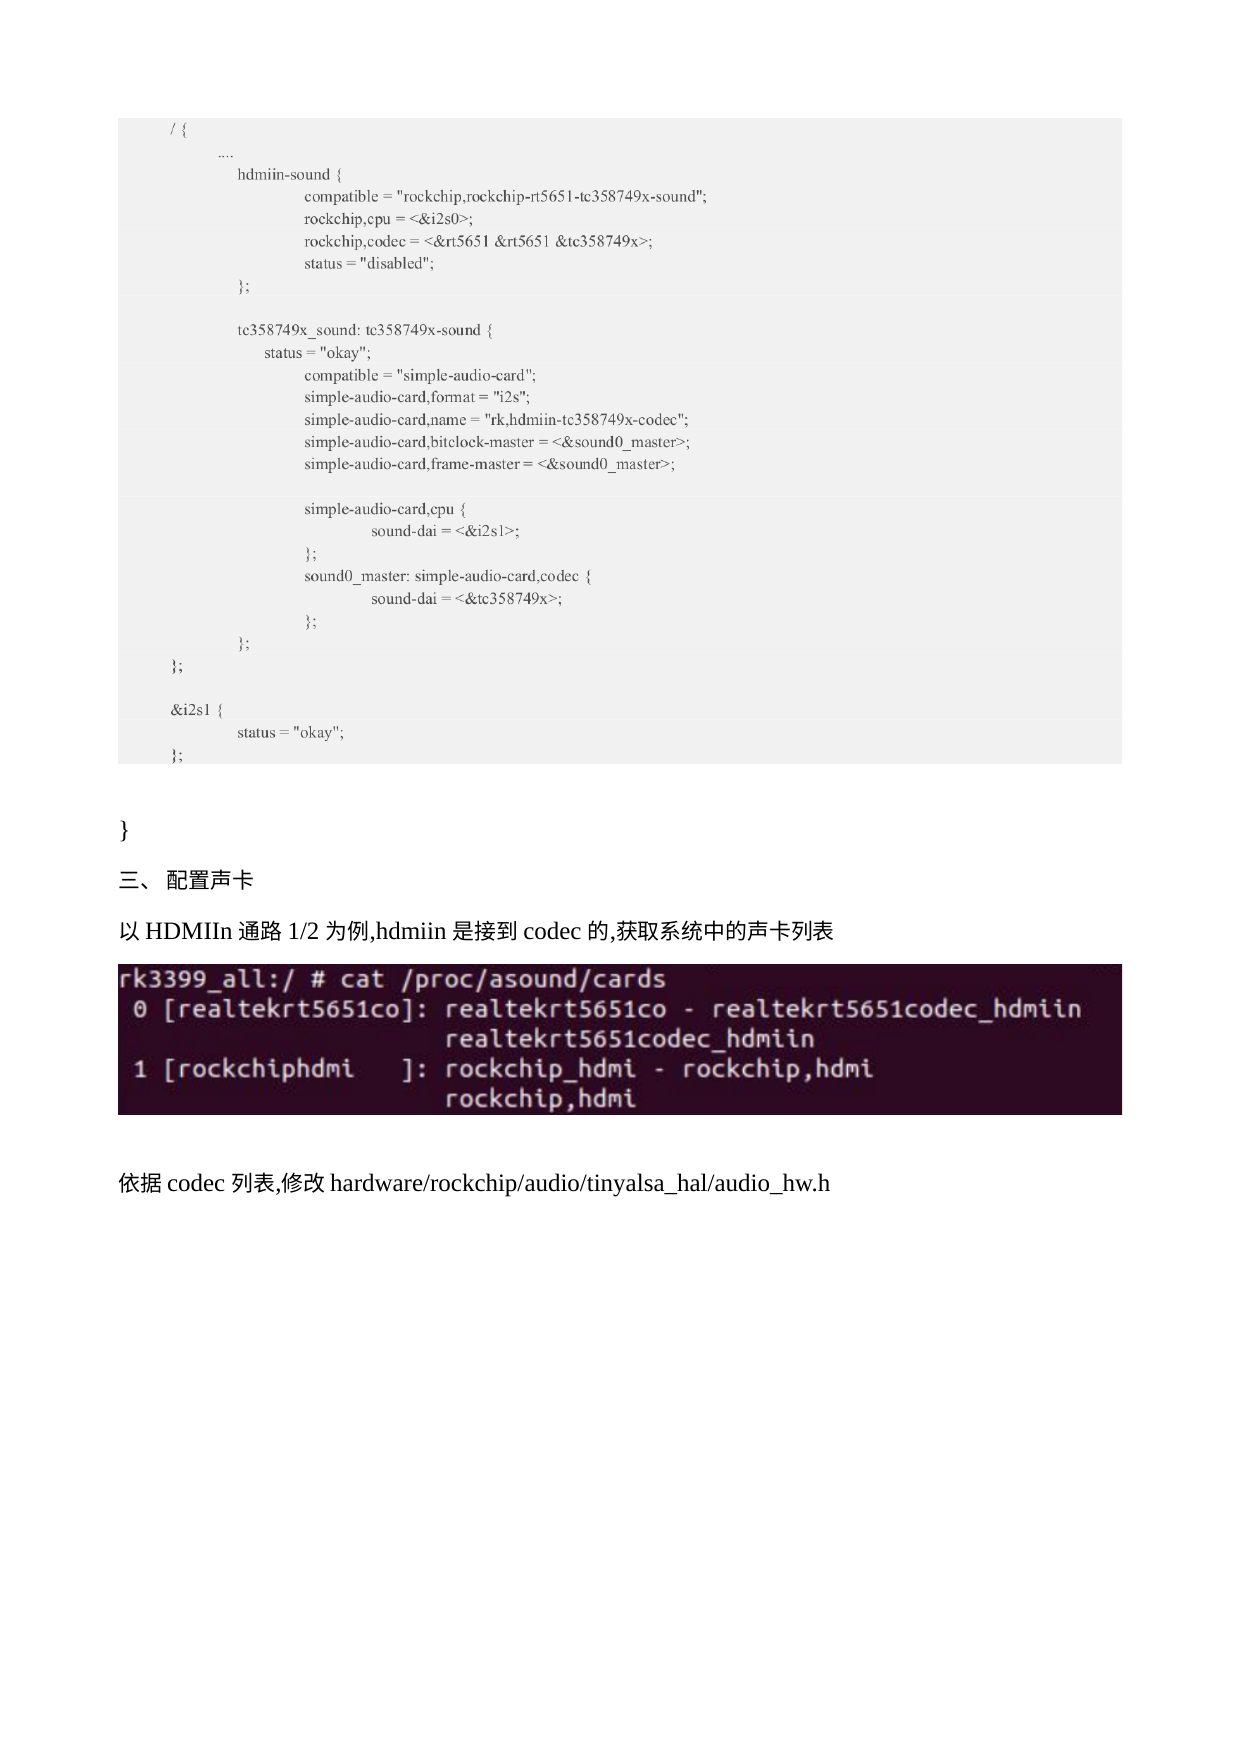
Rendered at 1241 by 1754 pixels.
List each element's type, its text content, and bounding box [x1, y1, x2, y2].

text } [118, 815, 1122, 844]
text 三、 配置声卡 [118, 863, 1122, 894]
picture [118, 118, 1123, 764]
picture [118, 964, 1123, 1115]
text 依据 codec 列表,修改 hardware/rockchip/audio/tinyalsa_hal/audio_hw.h [118, 1166, 1122, 1198]
text 以 HDMIIn 通路 1/2 为例,hdmiin 是接到 codec 的,获取系统中的声卡列表 [118, 914, 1122, 945]
